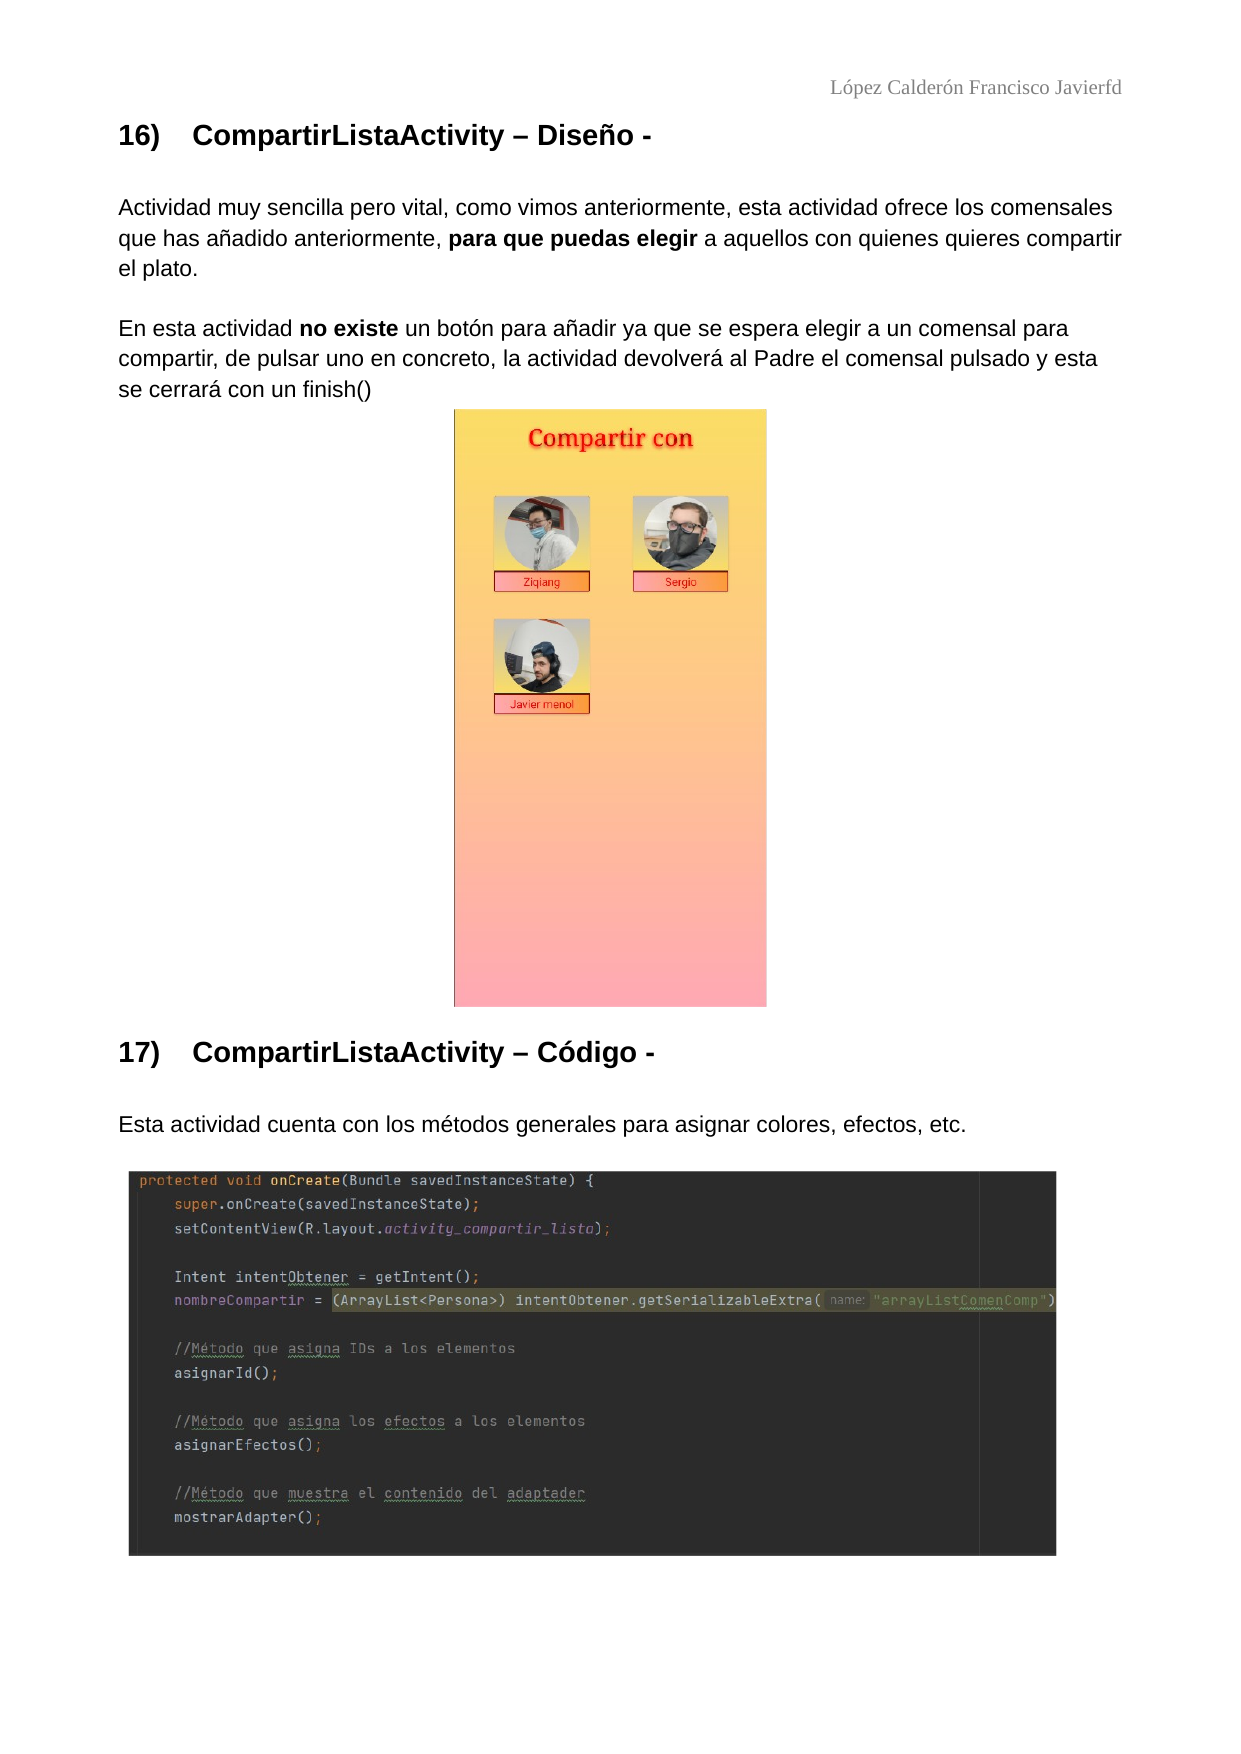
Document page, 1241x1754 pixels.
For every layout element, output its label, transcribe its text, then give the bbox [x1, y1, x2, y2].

subtitle CompartirListaActivity – Código - [118, 1035, 1122, 1068]
text En esta actividad no existe un botón para añadir ya que se espera elegir a un comensal para compartir, de pulsar uno en concreto, la actividad devolverá al Padre el comensal pulsado y esta se cerrará con un finish() [118, 315, 1122, 402]
picture [128, 1171, 1057, 1556]
text Actividad muy sencilla pero vital, como vimos anteriormente, esta actividad ofrece los comensales que has añadido anteriormente, para que puedas elegir a aquellos con quienes quieres compartir el plato. [118, 194, 1122, 281]
subtitle CompartirListaActivity – Diseño - [118, 118, 1122, 152]
text Esta actividad cuenta con los métodos generales para asignar colores, efectos, etc. [118, 1111, 1122, 1138]
picture [454, 409, 767, 1007]
